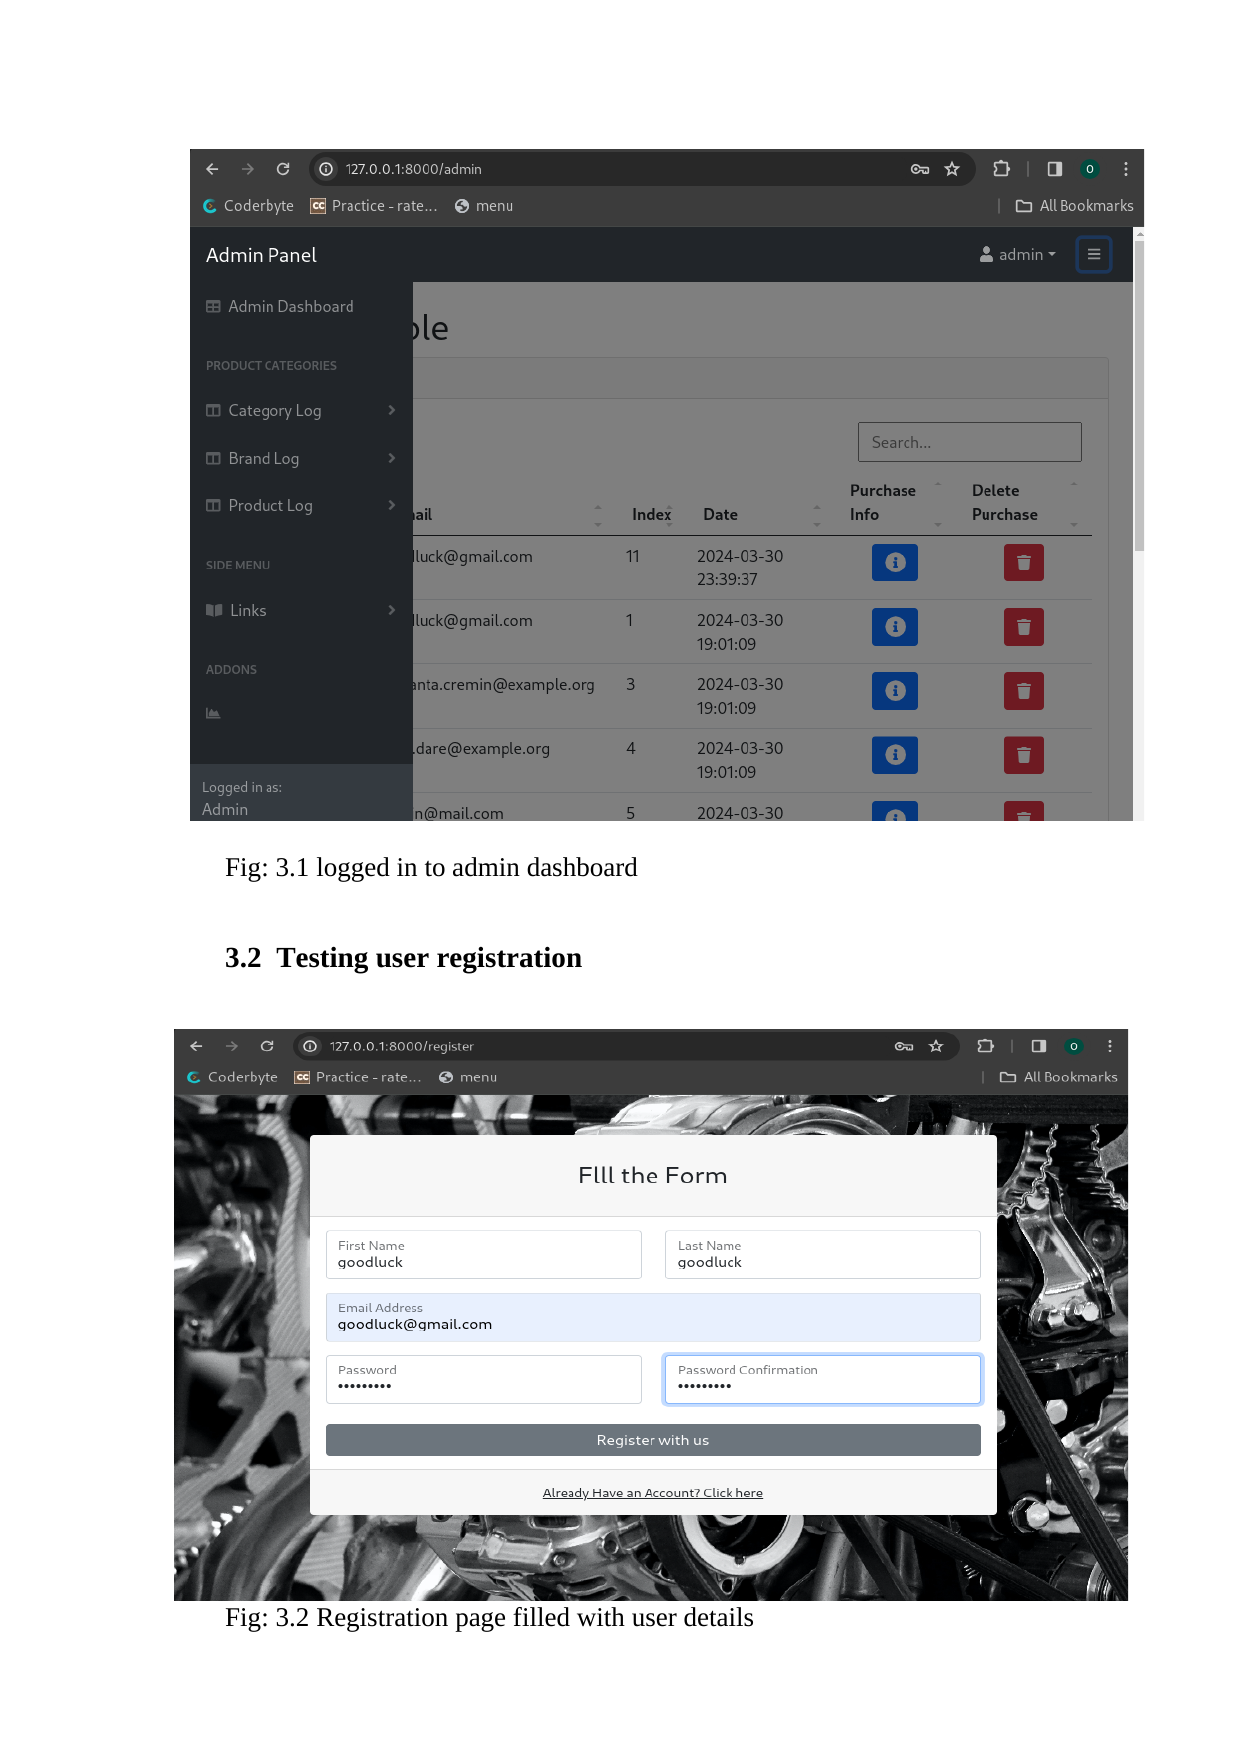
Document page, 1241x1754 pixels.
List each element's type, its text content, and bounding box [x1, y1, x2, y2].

picture [190, 149, 1145, 821]
text Fig: 3.1 logged in to admin dashboard [225, 851, 1179, 883]
text Fig: 3.2 Registration page filled with user details [225, 1026, 1179, 1632]
text 3.2 Testing user registration [225, 940, 1179, 974]
picture [174, 1029, 1129, 1601]
